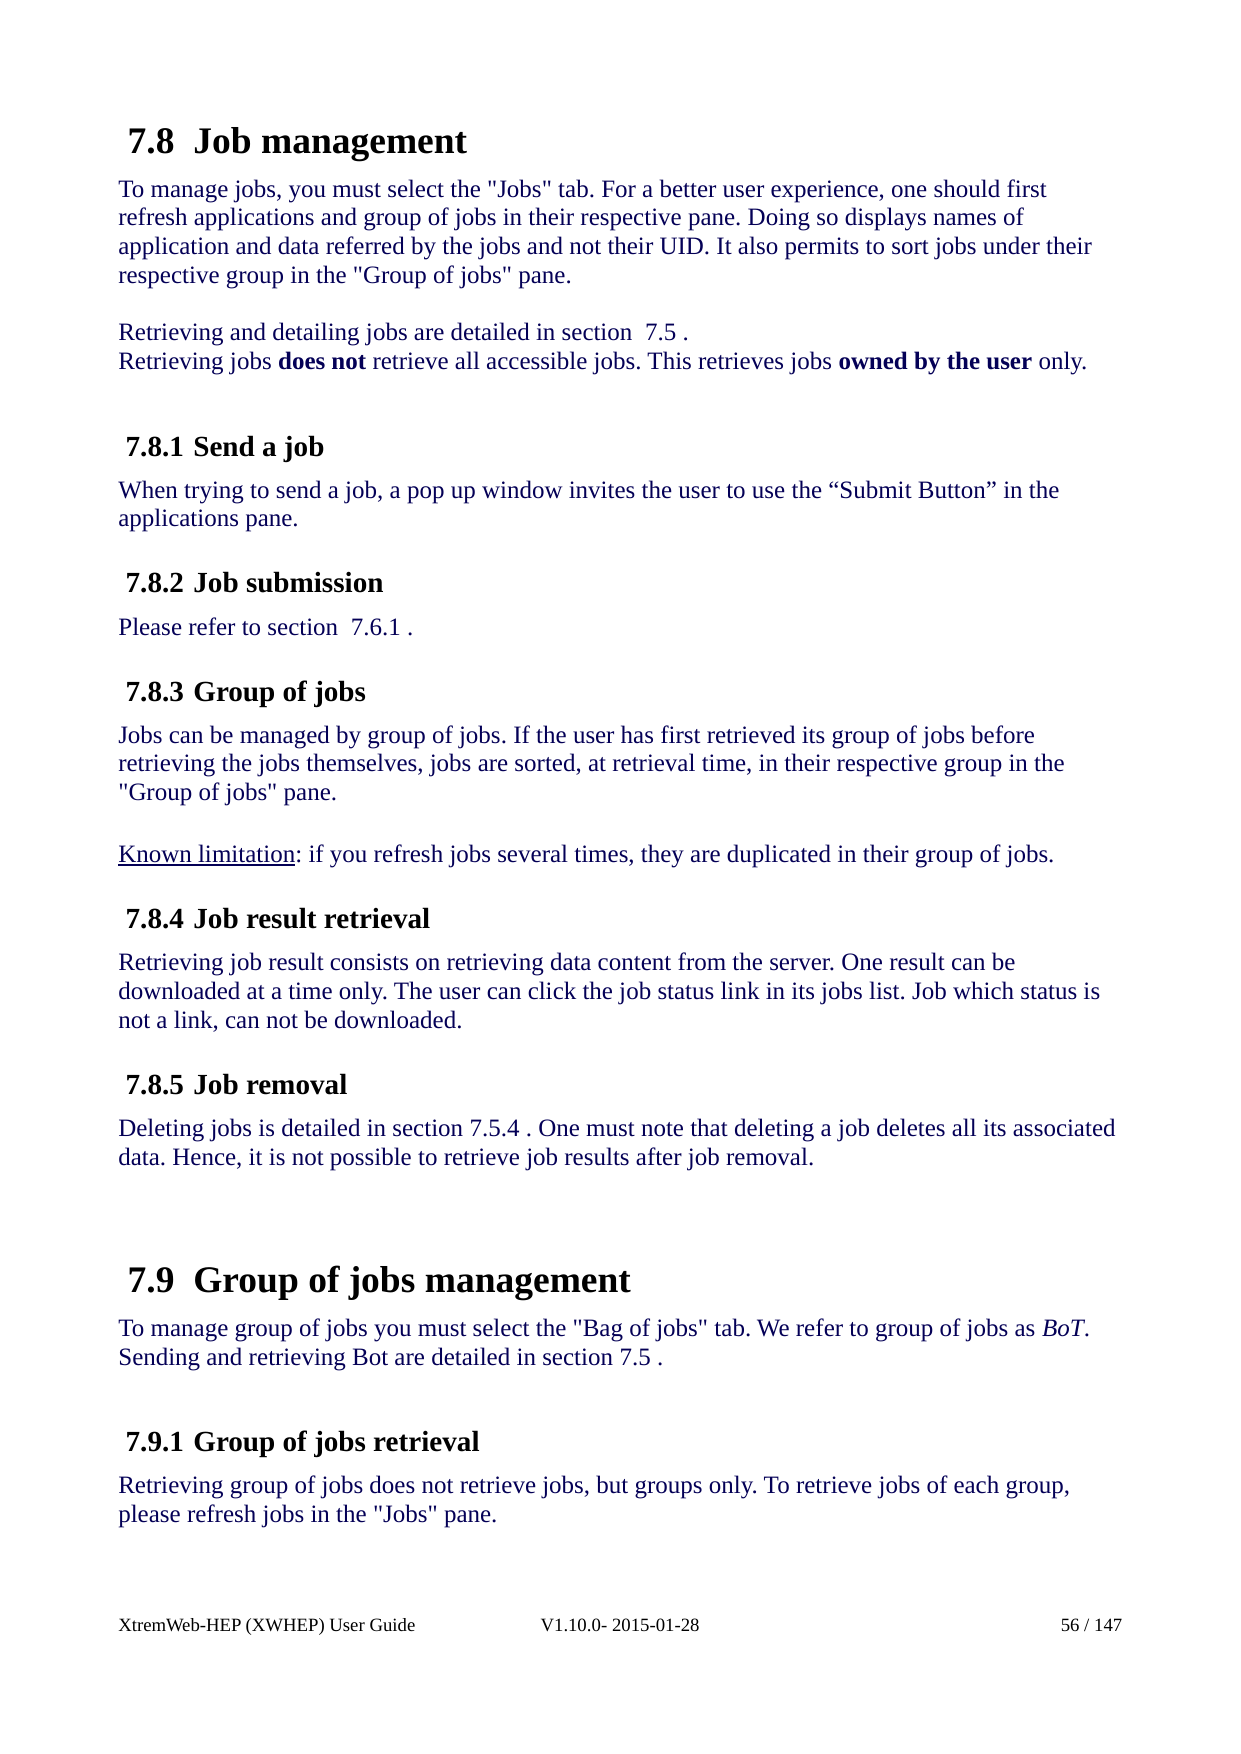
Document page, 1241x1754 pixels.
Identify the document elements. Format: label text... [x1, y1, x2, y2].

subtitle Job result retrieval [118, 901, 1122, 935]
subtitle Group of jobs retrieval [118, 1424, 1122, 1458]
text Known limitation: if you refresh jobs several times, they are duplicated in their group of jobs. [118, 839, 1122, 868]
subtitle Send a job [118, 429, 1122, 462]
text When trying to send a job, a pop up window invites the user to use the “Submit Button” in the applications pane. [118, 475, 1122, 532]
subtitle Job submission [118, 566, 1122, 599]
text Retrieving group of jobs does not retrieve jobs, but groups only. To retrieve jobs of each group, please refresh jobs in the "Jobs" pane. [118, 1471, 1122, 1528]
subtitle Job removal [118, 1067, 1122, 1101]
text To manage group of jobs you must select the "Bag of jobs" tab. We refer to group of jobs as BoT. [118, 1313, 1122, 1342]
text Retrieving job result consists on retrieving data content from the server. One result can be downloaded at a time only. The user can click the job status link in its jobs list. Job which status is not a link, can not be downloaded. [118, 947, 1122, 1034]
subtitle Group of jobs [118, 674, 1122, 707]
subtitle Group of jobs management [118, 1258, 1122, 1301]
text Retrieving jobs does not retrieve all accessible jobs. This retrieves jobs owned by the user only. [118, 346, 1122, 375]
text Jobs can be managed by group of jobs. If the user has first retrieved its group of jobs before retrieving the jobs themselves, jobs are sorted, at retrieval time, in their respective group in the "Group of jobs" pane. [118, 720, 1122, 806]
text Deleting jobs is detailed in section7.5.4. One must note that deleting a job deletes all its associated data. Hence, it is not possible to retrieve job results after job removal. [118, 1113, 1122, 1171]
text Retrieving and detailing jobs are detailed in section 7.5. [118, 317, 1122, 346]
subtitle Job management [118, 118, 1122, 161]
text Sending and retrieving Bot are detailed in section7.5. [118, 1342, 1122, 1371]
text Please refer to section 7.6.1. [118, 612, 1122, 640]
text To manage jobs, you must select the "Jobs" tab. For a better user experience, one should first refresh applications and group of jobs in their respective pane. Doing so displays names of application and data referred by the jobs and not their UID. It also permits to sort jobs under their respective group in the "Group of jobs" pane. [118, 174, 1122, 289]
